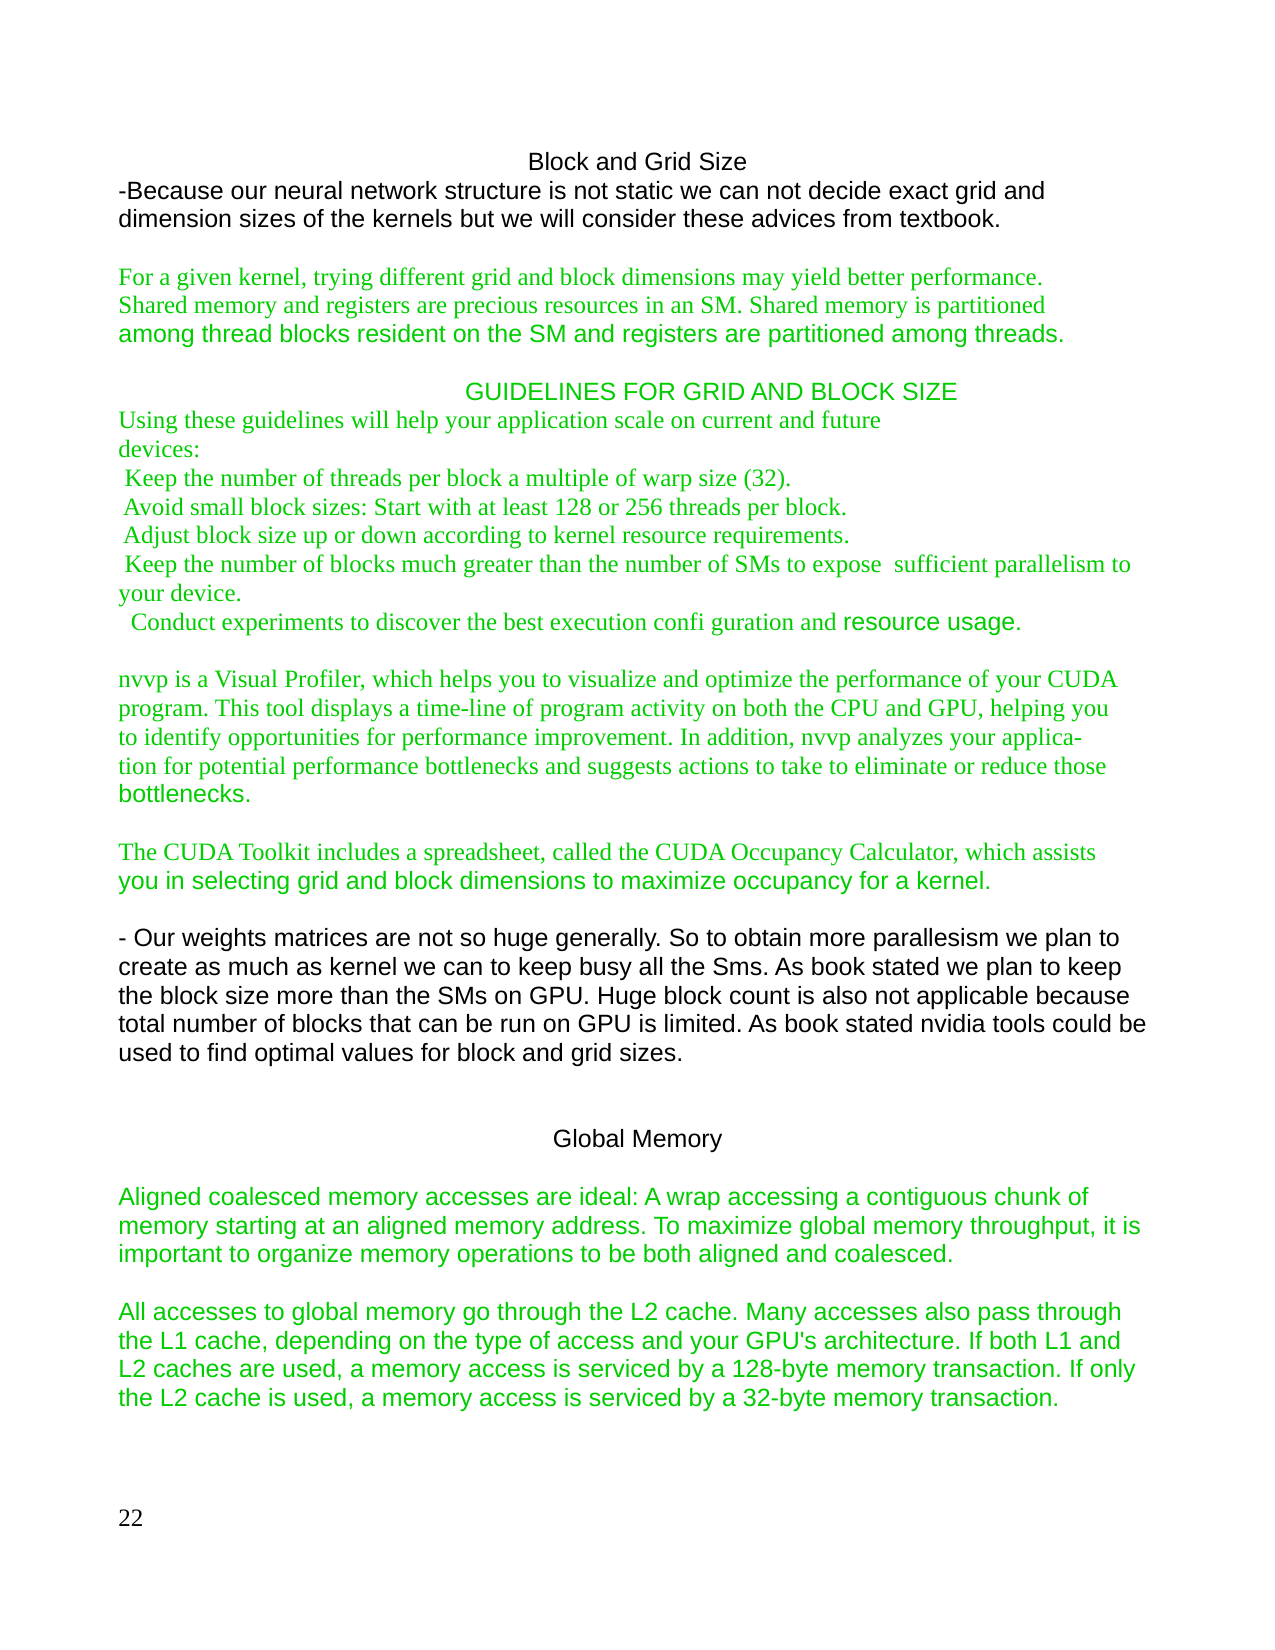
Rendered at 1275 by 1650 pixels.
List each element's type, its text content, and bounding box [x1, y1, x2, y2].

text Avoid small block sizes: Start with at least 128 or 256 threads per block. [118, 492, 1157, 521]
text Keep the number of blocks much greater than the number of SMs to expose sufficient parallelism to your device. [118, 549, 1157, 607]
text devices: [118, 434, 1157, 463]
text Adjust block size up or down according to kernel resource requirements. [118, 521, 1157, 549]
text tion for potential performance bottlenecks and suggests actions to take to eliminate or reduce those [118, 751, 1157, 779]
text Keep the number of threads per block a multiple of warp size (32). [118, 463, 1157, 492]
text nvvp is a Visual Profiler, which helps you to visualize and optimize the performance of your CUDA [118, 664, 1157, 693]
text Block and Grid Size [118, 147, 1157, 176]
text All accesses to global memory go through the L2 cache. Many accesses also pass through the L1 cache, depending on the type of access and your GPU's architecture. If both L1 and L2 caches are used, a memory access is serviced by a 128-byte memory transaction. If only the L2 cache is used, a memory access is serviced by a 32-byte memory transaction. [118, 1297, 1157, 1412]
text Using these guidelines will help your application scale on current and future [118, 406, 1157, 434]
text GUIDELINES FOR GRID AND BLOCK SIZE [118, 377, 1157, 406]
text Conduct experiments to discover the best execution confi guration and resource usage. [118, 607, 1157, 636]
text among thread blocks resident on the SM and registers are partitioned among threads. [118, 319, 1157, 348]
text Global Memory [118, 1124, 1157, 1153]
text bottlenecks. [118, 779, 1157, 808]
text to identify opportunities for performance improvement. In addition, nvvp analyzes your applica- [118, 722, 1157, 751]
text For a given kernel, trying different grid and block dimensions may yield better performance. [118, 262, 1157, 291]
text Aligned coalesced memory accesses are ideal: A wrap accessing a contiguous chunk of memory starting at an aligned memory address. To maximize global memory throughput, it is important to organize memory operations to be both aligned and coalesced. [118, 1182, 1157, 1268]
text you in selecting grid and block dimensions to maximize occupancy for a kernel. [118, 866, 1157, 894]
text Shared memory and registers are precious resources in an SM. Shared memory is partitioned [118, 291, 1157, 319]
text - Our weights matrices are not so huge generally. So to obtain more parallesism we plan to create as much as kernel we can to keep busy all the Sms. As book stated we plan to keep the block size more than the SMs on GPU. Huge block count is also not applicable because total number of blocks that can be run on GPU is limited. As book stated nvidia tools could be used to find optimal values for block and grid sizes. [118, 923, 1157, 1067]
text The CUDA Toolkit includes a spreadsheet, called the CUDA Occupancy Calculator, which assists [118, 837, 1157, 866]
text -Because our neural network structure is not static we can not decide exact grid and dimension sizes of the kernels but we will consider these advices from textbook. [118, 176, 1157, 233]
text program. This tool displays a time-line of program activity on both the CPU and GPU, helping you [118, 693, 1157, 722]
